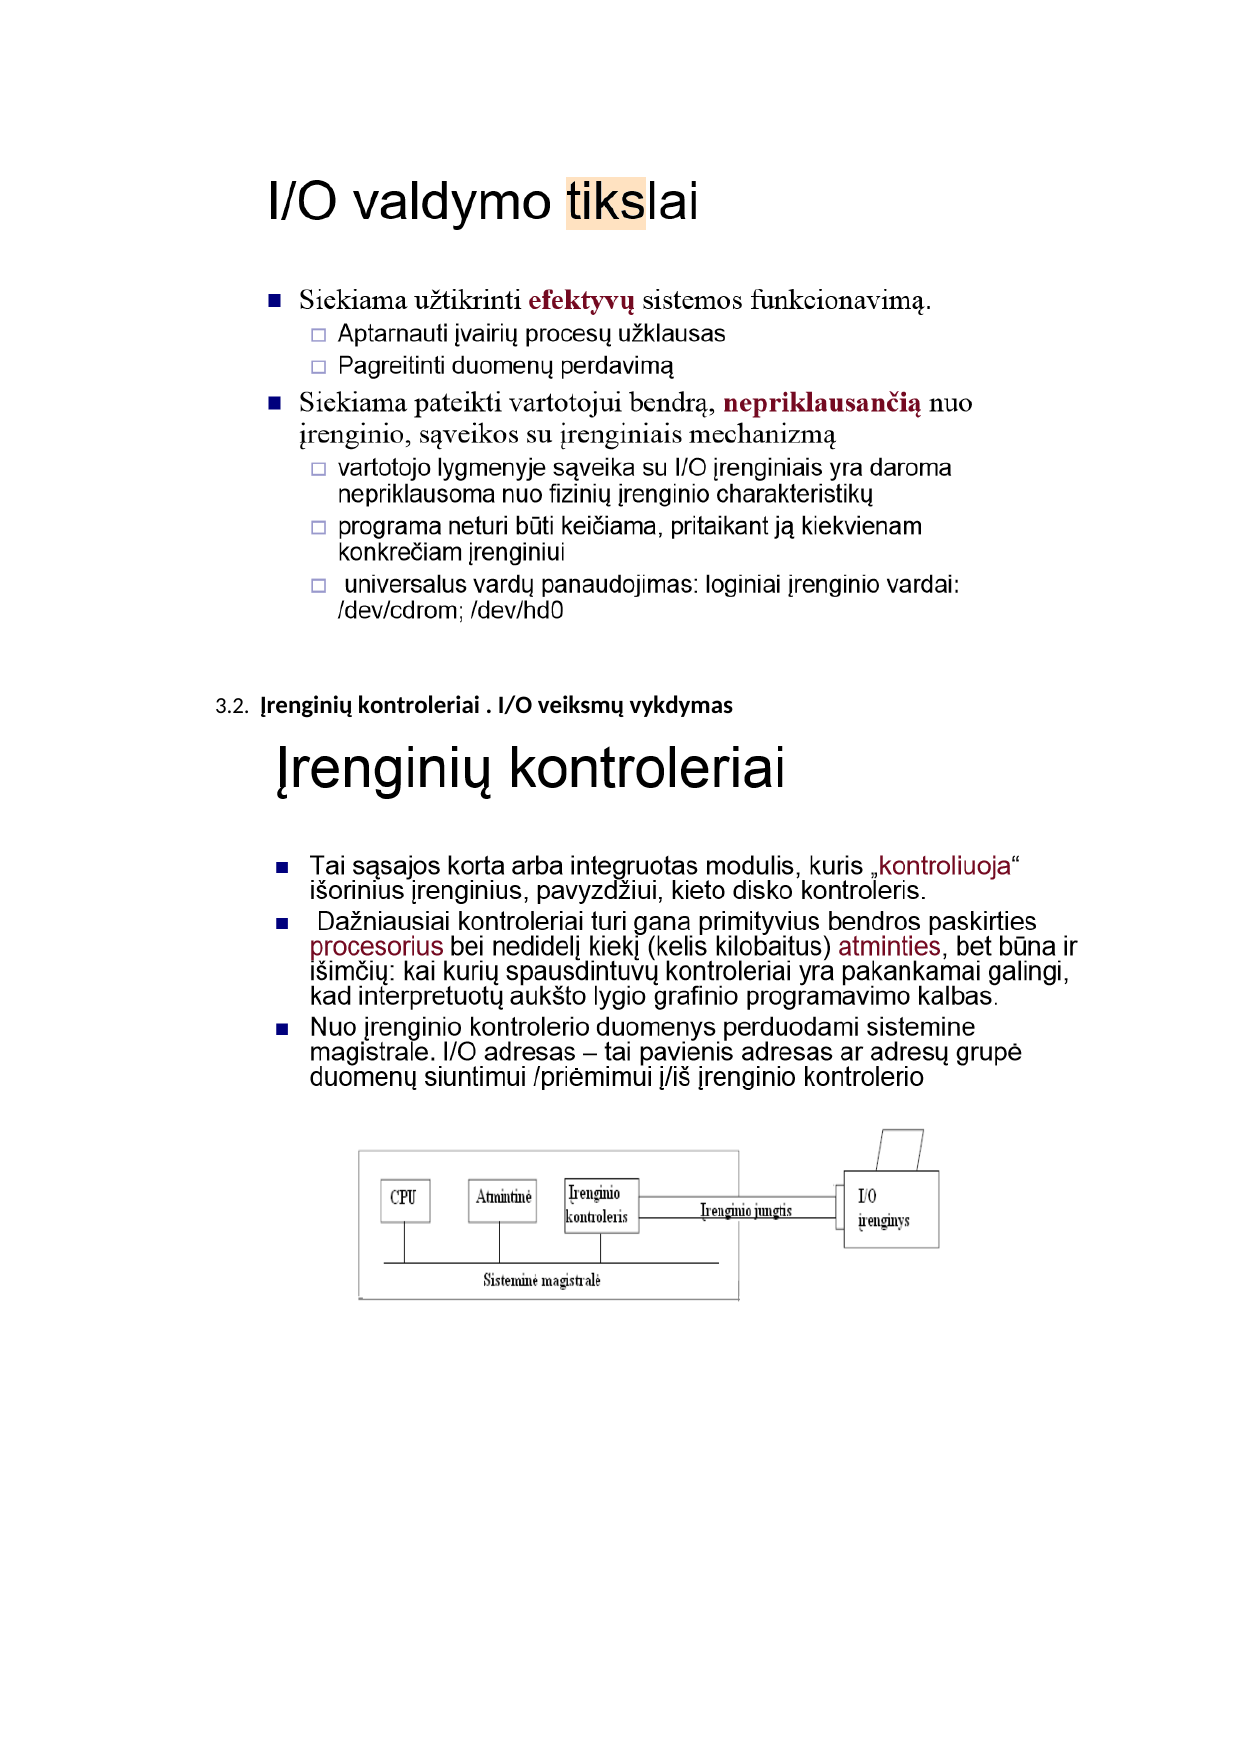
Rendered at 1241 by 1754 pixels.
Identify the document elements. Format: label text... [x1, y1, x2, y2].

list Įrenginių kontroleriai . I/O veiksmų vykdymas [215, 689, 1181, 720]
